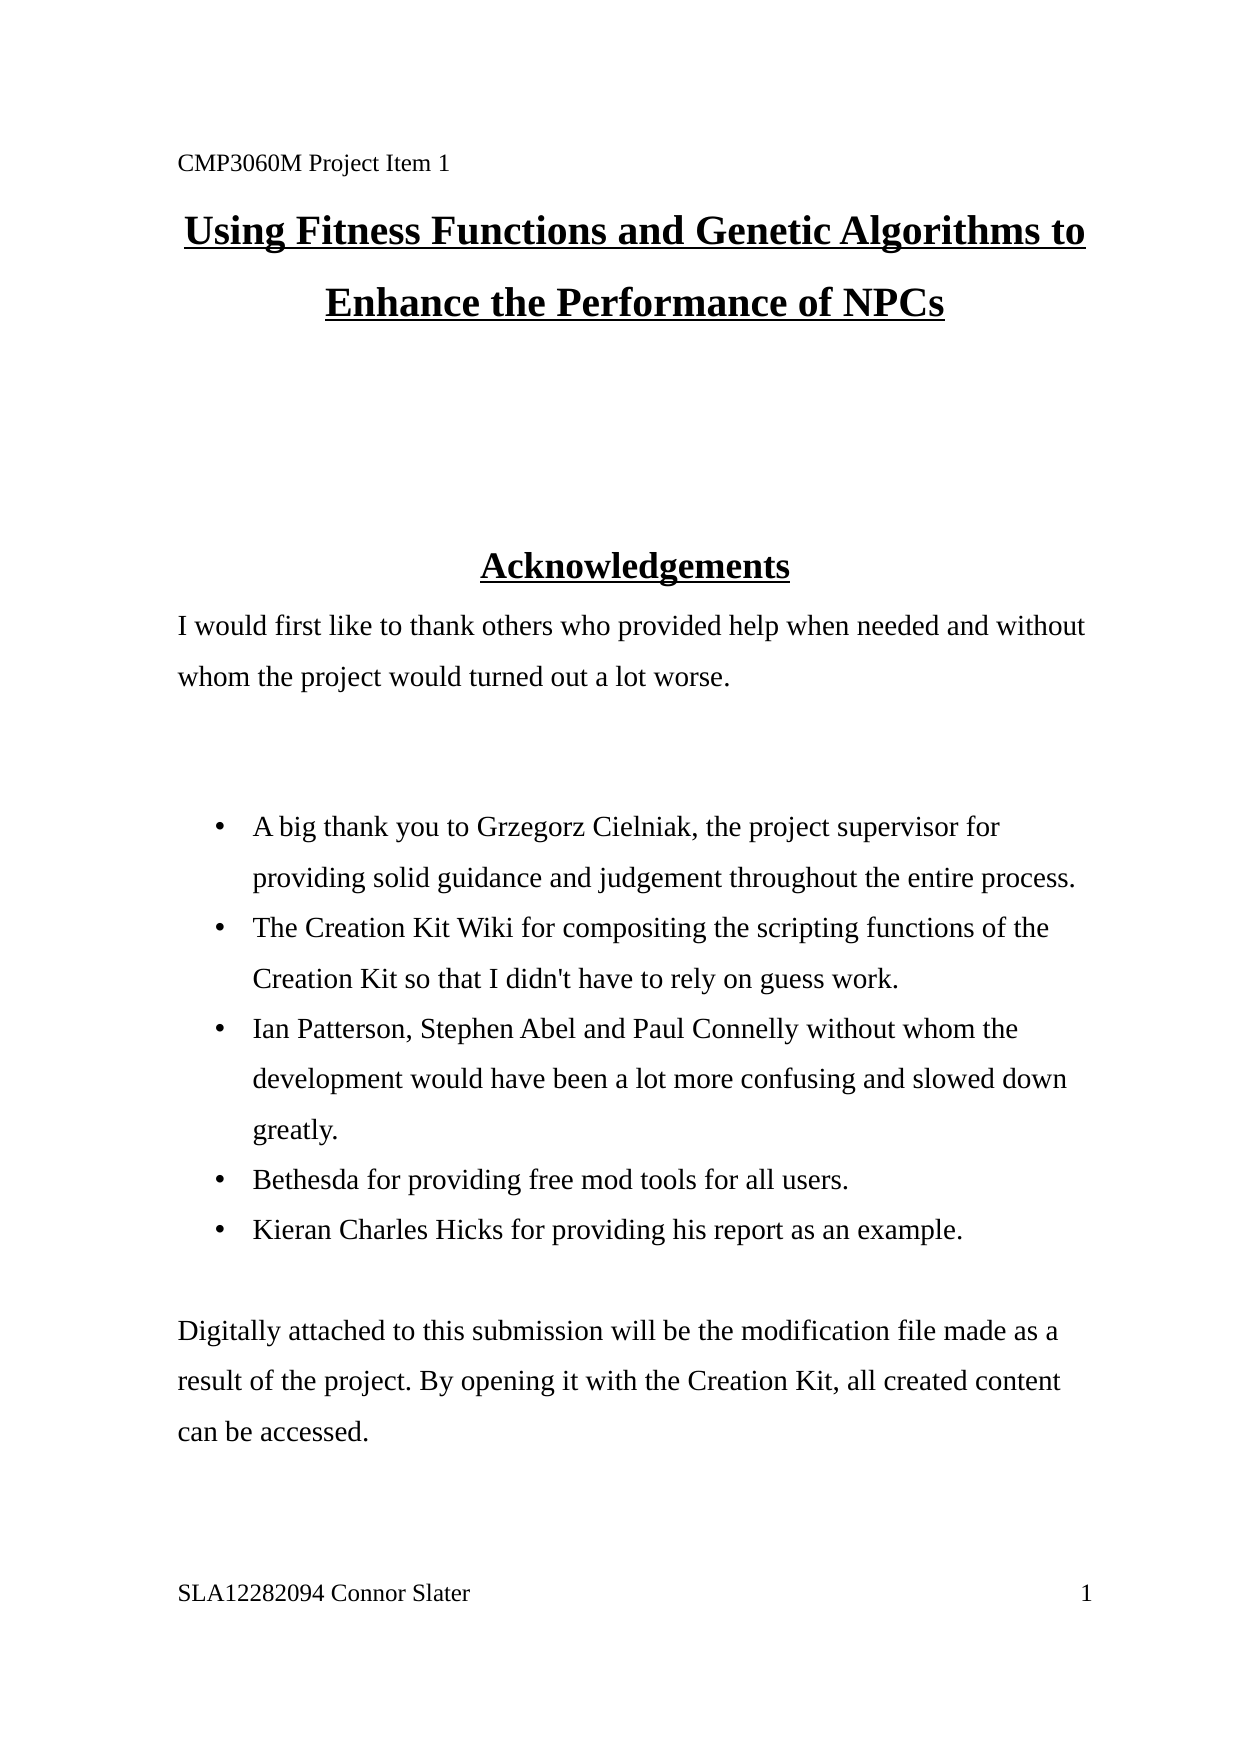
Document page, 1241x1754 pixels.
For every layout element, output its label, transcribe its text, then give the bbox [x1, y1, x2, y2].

text Using Fitness Functions and Genetic Algorithms to Enhance the Performance of NPCs [177, 206, 1093, 326]
list Kieran Charles Hicks for providing his report as an example. [215, 1212, 1093, 1246]
text I would first like to thank others who provided help when needed and without whom the project would turned out a lot worse. [177, 608, 1093, 692]
text Acknowledgements [177, 544, 1093, 587]
list Bethesda for providing free mod tools for all users. [215, 1162, 1093, 1196]
list Ian Patterson, Stephen Abel and Paul Connelly without whom the development would have been a lot more confusing and slowed down greatly. [215, 1011, 1093, 1145]
list The Creation Kit Wiki for compositing the scripting functions of the Creation Kit so that I didn't have to rely on guess work. [215, 910, 1093, 994]
list A big thank you to Grzegorz Cielniak, the project supervisor for providing solid guidance and judgement throughout the entire process. [215, 809, 1093, 893]
text Digitally attached to this submission will be the modification file made as a result of the project. By opening it with the Creation Kit, all created content can be accessed. [177, 1313, 1093, 1447]
